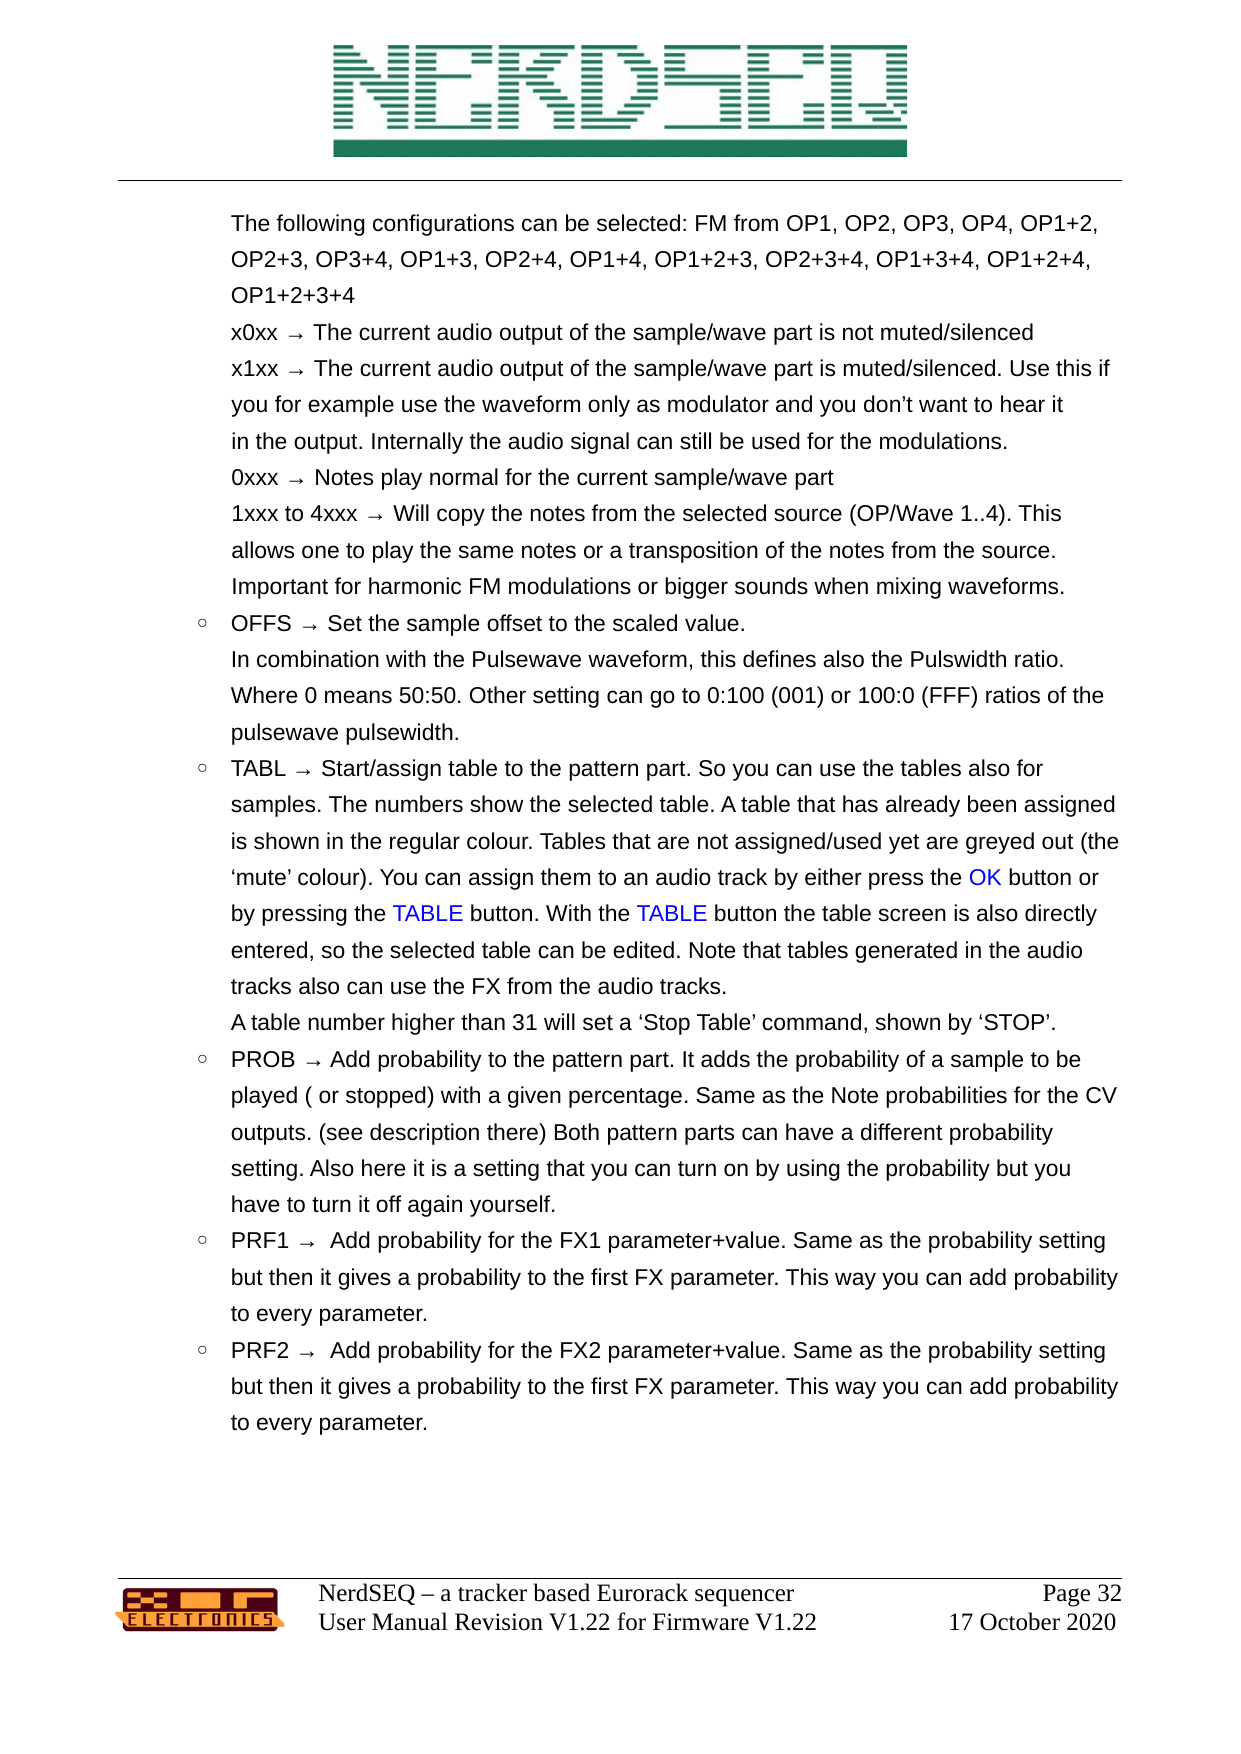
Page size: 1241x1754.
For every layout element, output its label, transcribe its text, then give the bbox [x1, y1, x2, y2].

list In combination with the Pulsewave waveform, this defines also the Pulswidth ratio. Where 0 means 50:50. Other setting can go to 0:100 (001) or 100:0 (FFF) ratios of the pulsewave pulsewidth. [193, 646, 1122, 745]
text x1xx → The current audio output of the sample/wave part is muted/silenced. Use this if you for example use the waveform only as modulator and you don’t want to hear it in the output. Internally the audio signal can still be used for the modulations. [118, 355, 1122, 454]
picture [333, 45, 908, 157]
list PRF2 → Add probability for the FX2 parameter+value. Same as the probability setting but then it gives a probability to the first FX parameter. This way you can add probability to every parameter. [193, 1337, 1122, 1436]
text 0xxx → Notes play normal for the current sample/wave part [118, 464, 1122, 490]
list x0xx → The current audio output of the sample/wave part is not muted/silenced [193, 319, 1122, 345]
list PROB → Add probability to the pattern part. It adds the probability of a sample to be played ( or stopped) with a given percentage. Same as the Note probabilities for the CV outputs. (see description there) Both pattern parts can have a different probability setting. Also here it is a setting that you can turn on by using the probability but you have to turn it off again yourself. [193, 1046, 1122, 1217]
picture [115, 1584, 285, 1634]
text 1xxx to 4xxx → Will copy the notes from the selected source (OP/Wave 1..4). This allows one to play the same notes or a transposition of the notes from the source. Important for harmonic FM modulations or bigger sounds when mixing waveforms. [118, 500, 1122, 599]
list The following configurations can be selected: FM from OP1, OP2, OP3, OP4, OP1+2, OP2+3, OP3+4, OP1+3, OP2+4, OP1+4, OP1+2+3, OP2+3+4, OP1+3+4, OP1+2+4, OP1+2+3+4 [193, 209, 1122, 309]
list PRF1 → Add probability for the FX1 parameter+value. Same as the probability setting but then it gives a probability to the first FX parameter. This way you can add probability to every parameter. [193, 1227, 1122, 1327]
list OFFS → Set the sample offset to the scaled value. [193, 609, 1122, 636]
list TABL → Start/assign table to the pattern part. So you can use the tables also for samples. The numbers show the selected table. A table that has already been assigned is shown in the regular colour. Tables that are not assigned/used yet are greyed out (the ‘mute’ colour). You can assign them to an audio track by either press the OK button or by pressing the TABLE button. With the TABLE button the table screen is also directly entered, so the selected table can be edited. Note that tables generated in the audio tracks also can use the FX from the audio tracks. [193, 755, 1122, 999]
list A table number higher than 31 will set a ‘Stop Table’ command, shown by ‘STOP’. [193, 1009, 1122, 1036]
